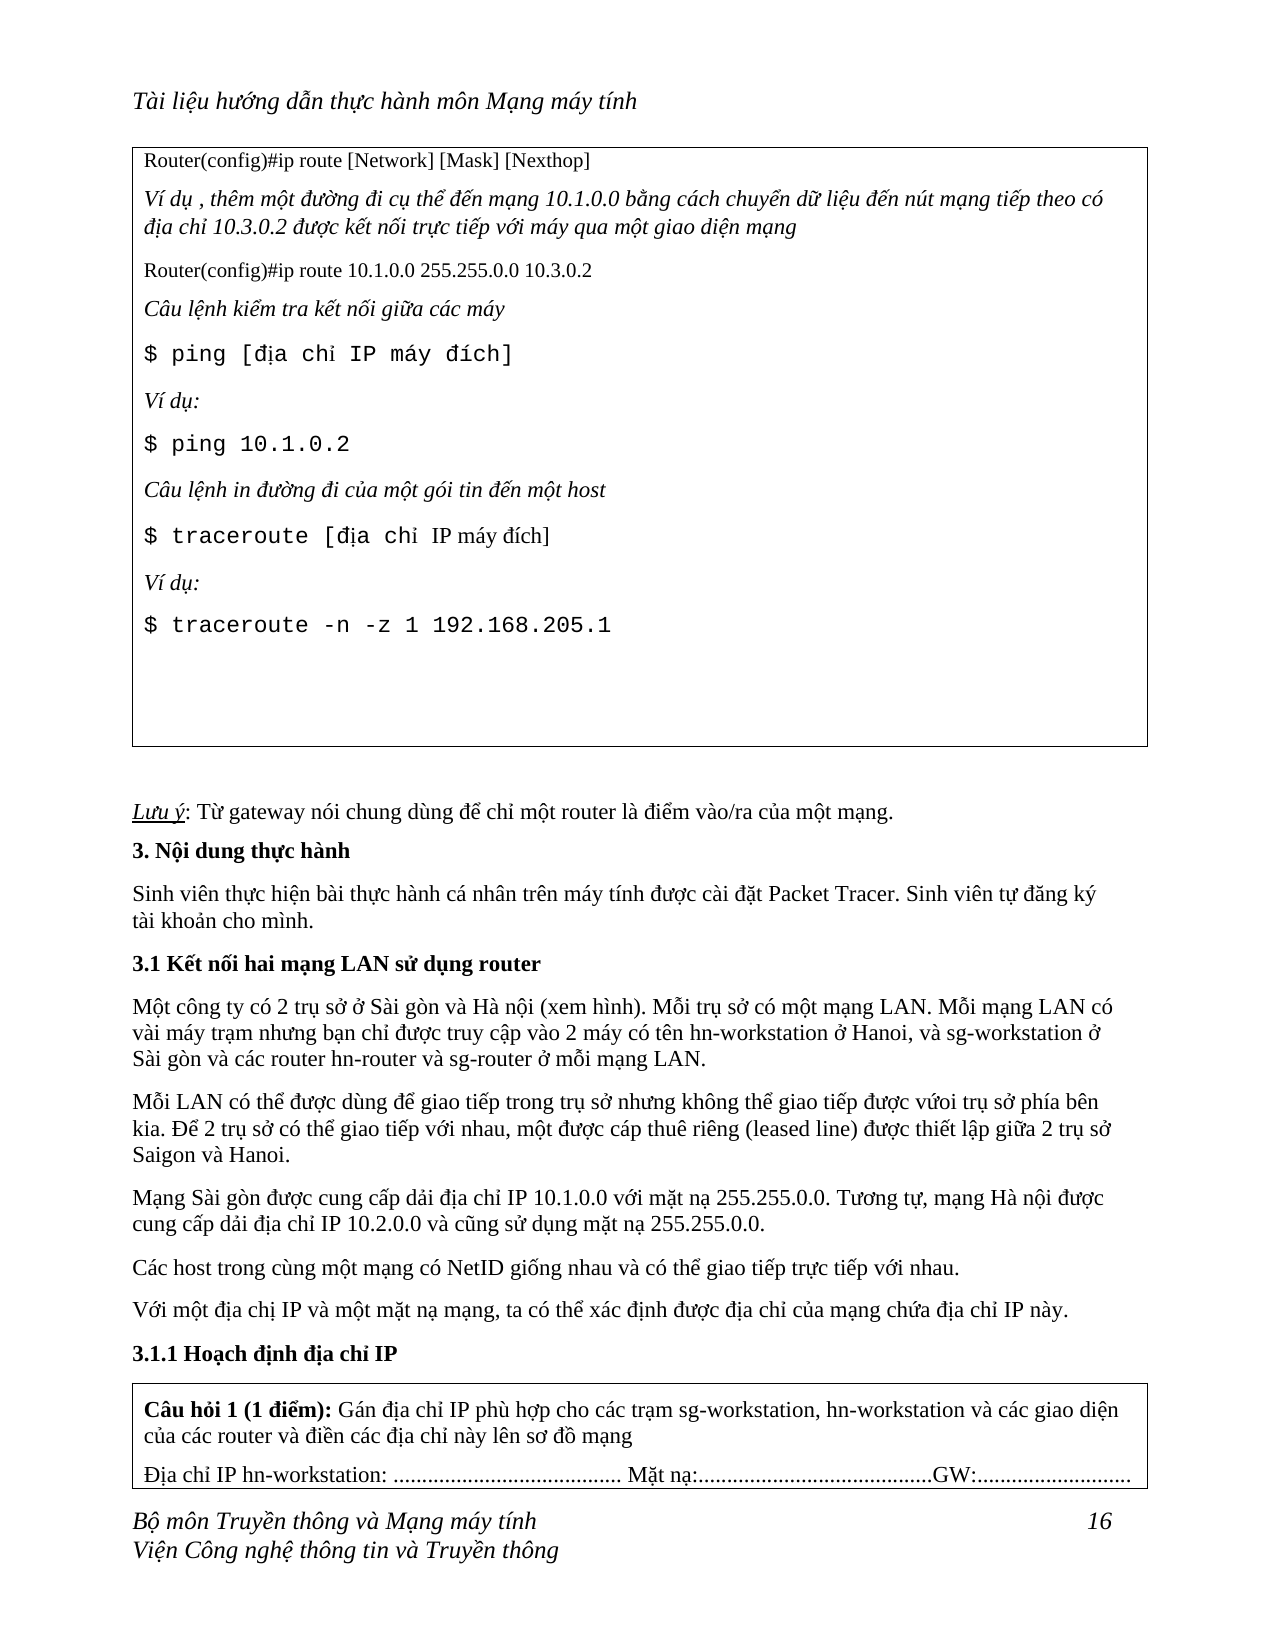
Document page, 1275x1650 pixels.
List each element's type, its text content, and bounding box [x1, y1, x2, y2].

text Mạng Sài gòn được cung cấp dải địa chỉ IP 10.1.0.0 với mặt nạ 255.255.0.0. Tương tự, mạng Hà nội được cung cấp dải địa chỉ IP 10.2.0.0 và cũng sử dụng mặt nạ 255.255.0.0. [132, 1184, 1125, 1237]
text Các host trong cùng một mạng có NetID giống nhau và có thể giao tiếp trực tiếp với nhau. [132, 1253, 1125, 1280]
table_header Câu hỏi 1 (1 điểm): Gán địa chỉ IP phù hợp cho các trạm sg-workstation, hn-workstation và các giao diện của các router và điền các địa chỉ này lên sơ đồ mạng Địa chỉ IP hn-workstation: ........................................ Mặt nạ:.........................................GW:........................... [133, 1384, 1147, 1488]
text 3.1.1 Hoạch định địa chỉ IP [132, 1339, 1125, 1366]
text Lưu ý: Từ gateway nói chung dùng để chỉ một router là điểm vào/ra của một mạng. [132, 798, 1125, 825]
text Với một địa chị IP và một mặt nạ mạng, ta có thể xác định được địa chỉ của mạng chứa địa chỉ IP này. [132, 1297, 1125, 1323]
text 3. Nội dung thực hành [132, 837, 1125, 864]
text Một công ty có 2 trụ sở ở Sài gòn và Hà nội (xem hình). Mỗi trụ sở có một mạng LAN. Mỗi mạng LAN có vài máy trạm nhưng bạn chỉ được truy cập vào 2 máy có tên hn-workstation ở Hanoi, và sg-workstation ở Sài gòn và các router hn-router và sg-router ở mỗi mạng LAN. [132, 993, 1125, 1072]
text 3.1 Kết nối hai mạng LAN sử dụng router [132, 950, 1125, 976]
text Sinh viên thực hiện bài thực hành cá nhân trên máy tính được cài đặt Packet Tracer. Sinh viên tự đăng ký tài khoản cho mình. [132, 880, 1125, 933]
table_header Router(config)#ip route [Network] [Mask] [Nexthop] Ví dụ , thêm một đường đi cụ thể đến mạng 10.1.0.0 bằng cách chuyển dữ liệu đến nút mạng tiếp theo có địa chỉ 10.3.0.2 được kết nối trực tiếp với máy qua một giao diện mạng Router(config)#ip route 10.1.0.0 255.255.0.0 10.3.0.2 Câu lệnh kiểm tra kết nối giữa các máy $ ping [địa chỉ IP máy đích] Ví dụ: $ ping 10.1.0.2 Câu lệnh in đường đi của một gói tin đến một host $ traceroute [địa chỉ IP máy đích] Ví dụ: $ traceroute -n -z 1 192.168.205.1 [133, 148, 1147, 746]
text Mỗi LAN có thể được dùng để giao tiếp trong trụ sở nhưng không thể giao tiếp được vứoi trụ sở phía bên kia. Để 2 trụ sở có thể giao tiếp với nhau, một được cáp thuê riêng (leased line) được thiết lập giữa 2 trụ sở Saigon và Hanoi. [132, 1088, 1125, 1167]
